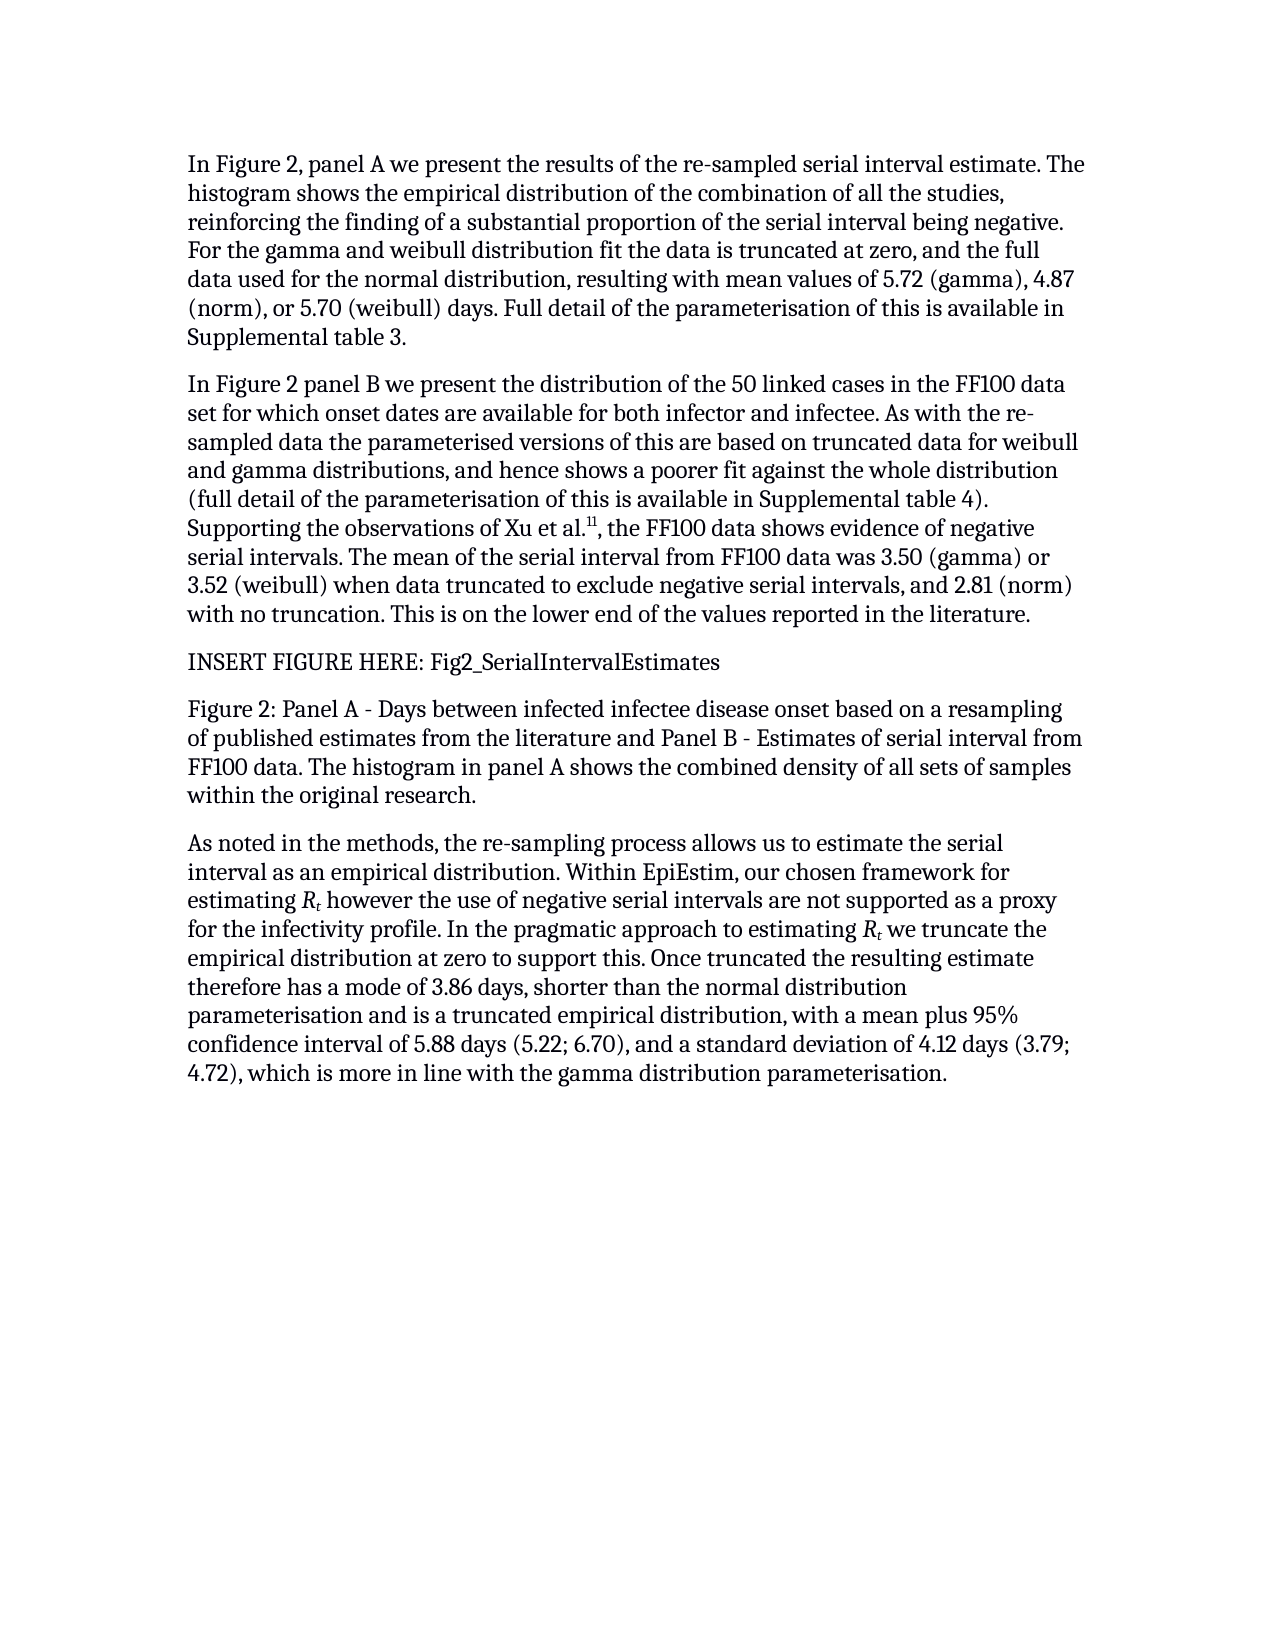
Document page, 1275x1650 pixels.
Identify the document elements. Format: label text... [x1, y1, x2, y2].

text As noted in the methods, the re-sampling process allows us to estimate the serial interval as an empirical distribution. Within EpiEstim, our chosen framework for estimating Rt however the use of negative serial intervals are not supported as a proxy for the infectivity profile. In the pragmatic approach to estimating Rt we truncate the empirical distribution at zero to support this. Once truncated the resulting estimate therefore has a mode of 3.86 days, shorter than the normal distribution parameterisation and is a truncated empirical distribution, with a mean plus 95% confidence interval of 5.88 days (5.22; 6.70), and a standard deviation of 4.12 days (3.79; 4.72), which is more in line with the gamma distribution parameterisation. [187, 829, 1087, 1087]
text INSERT FIGURE HERE: Fig2_SerialIntervalEstimates [187, 647, 1087, 676]
text In Figure 2, panel A we present the results of the re-sampled serial interval estimate. The histogram shows the empirical distribution of the combination of all the studies, reinforcing the finding of a substantial proportion of the serial interval being negative. For the gamma and weibull distribution fit the data is truncated at zero, and the full data used for the normal distribution, resulting with mean values of 5.72 (gamma), 4.87 (norm), or 5.70 (weibull) days. Full detail of the parameterisation of this is available in Supplemental table 3. [187, 150, 1087, 351]
text Figure 2: Panel A - Days between infected infectee disease onset based on a resampling of published estimates from the literature and Panel B - Estimates of serial interval from FF100 data. The histogram in panel A shows the combined density of all sets of samples within the original research. [187, 695, 1087, 810]
text In Figure 2 panel B we present the distribution of the 50 linked cases in the FF100 data set for which onset dates are available for both infector and infectee. As with the re-sampled data the parameterised versions of this are based on truncated data for weibull and gamma distributions, and hence shows a poorer fit against the whole distribution (full detail of the parameterisation of this is available in Supplemental table 4). Supporting the observations of Xu et al.11, the FF100 data shows evidence of negative serial intervals. The mean of the serial interval from FF100 data was 3.50 (gamma) or 3.52 (weibull) when data truncated to exclude negative serial intervals, and 2.81 (norm) with no truncation. This is on the lower end of the values reported in the literature. [187, 370, 1087, 629]
